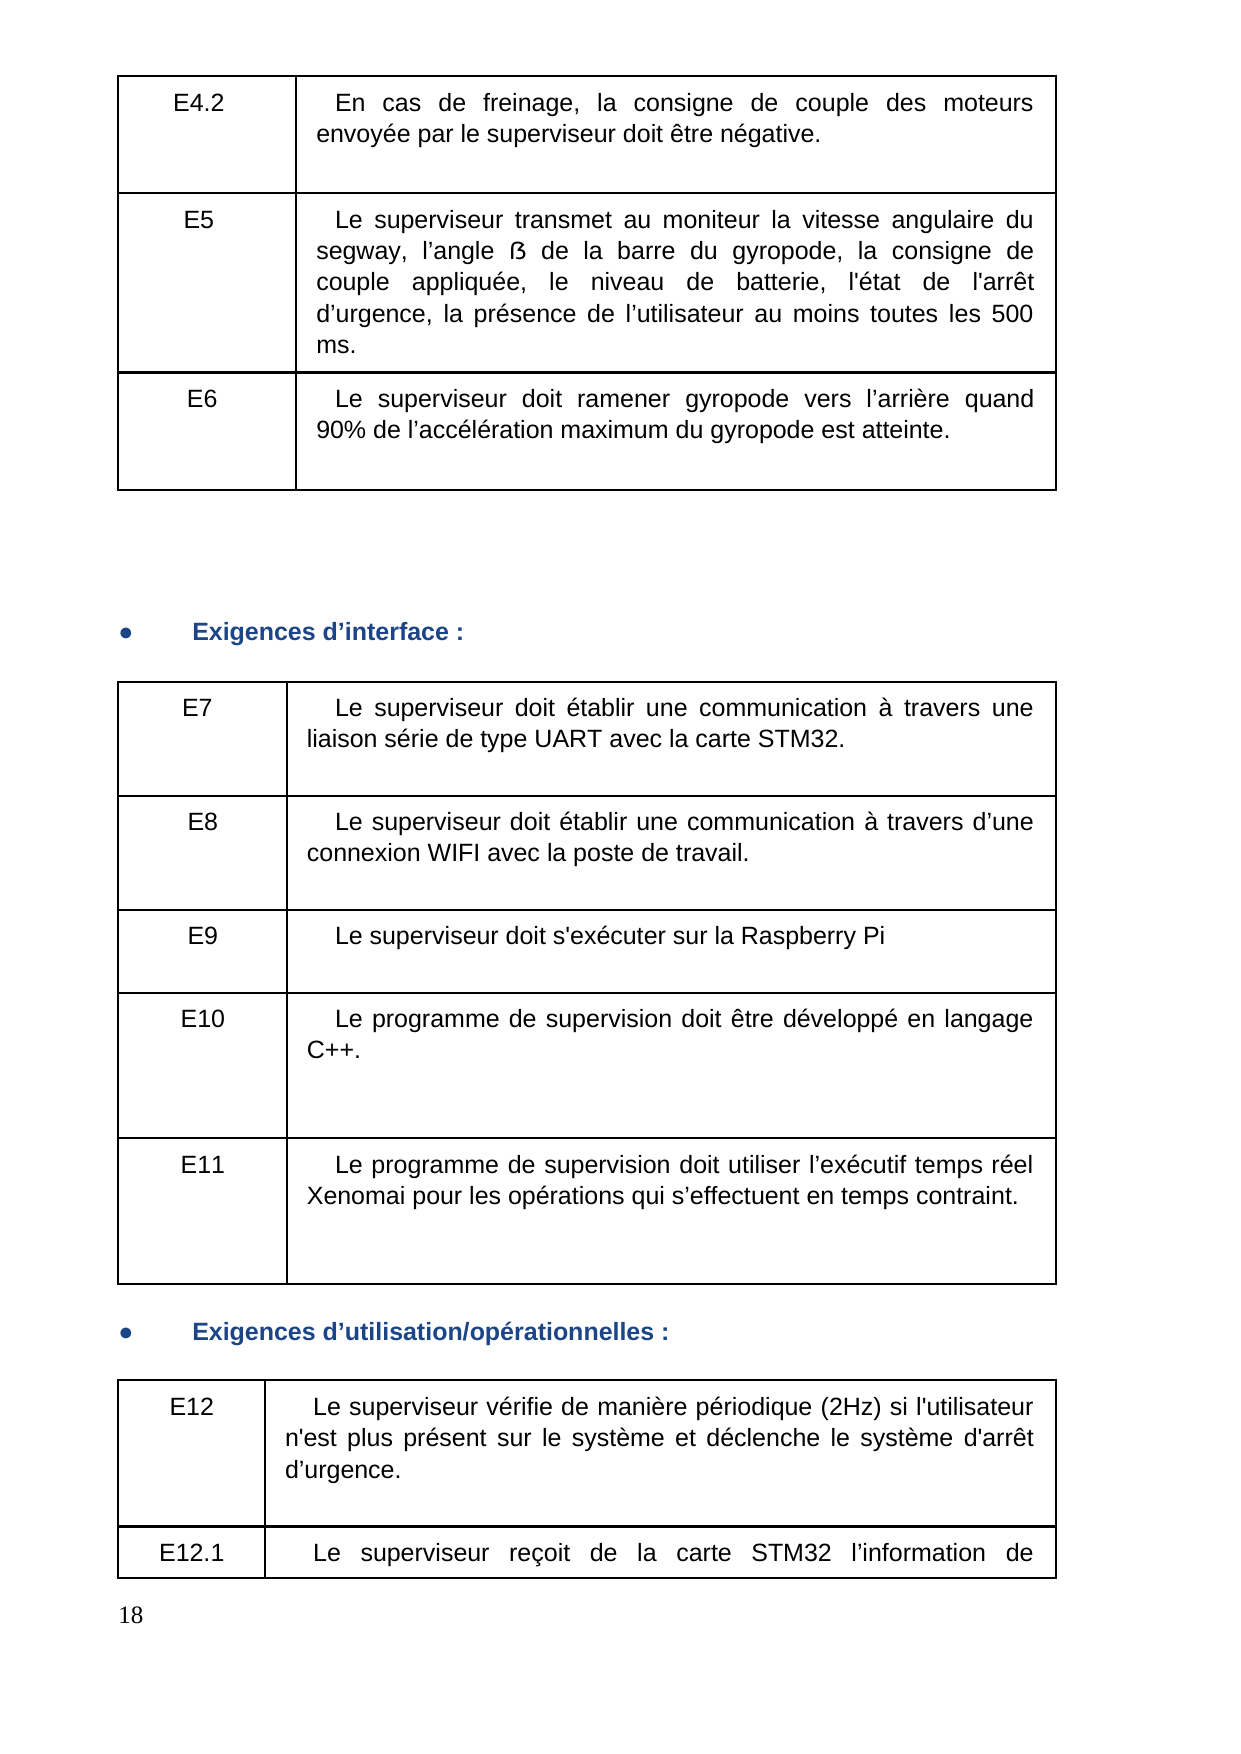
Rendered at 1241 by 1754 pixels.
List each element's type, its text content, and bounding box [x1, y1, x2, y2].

table_cell E5 [119, 194, 295, 371]
table_cell Le superviseur doit s'exécuter sur la Raspberry Pi [288, 911, 1055, 992]
table_header Le superviseur doit établir une communication à travers une liaison série de type UART avec la carte STM32. [288, 683, 1055, 795]
table_cell Le superviseur doit établir une communication à travers d’une connexion WIFI avec la poste de travail. [288, 797, 1055, 909]
table_cell E9 [119, 911, 286, 992]
table_header E7 [119, 683, 286, 795]
table_cell Le programme de supervision doit être développé en langage C++. [288, 994, 1055, 1137]
table_cell En cas de freinage, la consigne de couple des moteurs envoyée par le superviseur doit être négative. [297, 77, 1055, 192]
table_cell Le programme de supervision doit utiliser l’exécutif temps réel Xenomai pour les opérations qui s’effectuent en temps contraint. [288, 1139, 1055, 1283]
table_cell E4.2 [119, 77, 295, 192]
table_cell Le superviseur transmet au moniteur la vitesse angulaire du segway, l’angle ẞ de la barre du gyropode, la consigne de couple appliquée, le niveau de batterie, l'état de l'arrêt d’urgence, la présence de l’utilisateur au moins toutes les 500 ms. [297, 194, 1055, 371]
table_header E12 [119, 1381, 264, 1525]
list Exigences d’interface : [118, 617, 1112, 646]
table_cell E10 [119, 994, 286, 1137]
table_cell Le superviseur reçoit de la carte STM32 l’information de [266, 1528, 1055, 1577]
table_cell E12.1 [119, 1528, 264, 1577]
list Exigences d’utilisation/opérationnelles : [118, 1317, 1111, 1345]
table_cell E8 [119, 797, 286, 909]
table_header Le superviseur vérifie de manière périodique (2Hz) si l'utilisateur n'est plus présent sur le système et déclenche le système d'arrêt d’urgence. [266, 1381, 1055, 1525]
table_cell Le superviseur doit ramener gyropode vers l’arrière quand 90% de l’accélération maximum du gyropode est atteinte. [297, 374, 1055, 489]
table_cell E6 [119, 374, 295, 489]
table_cell E11 [119, 1139, 286, 1283]
